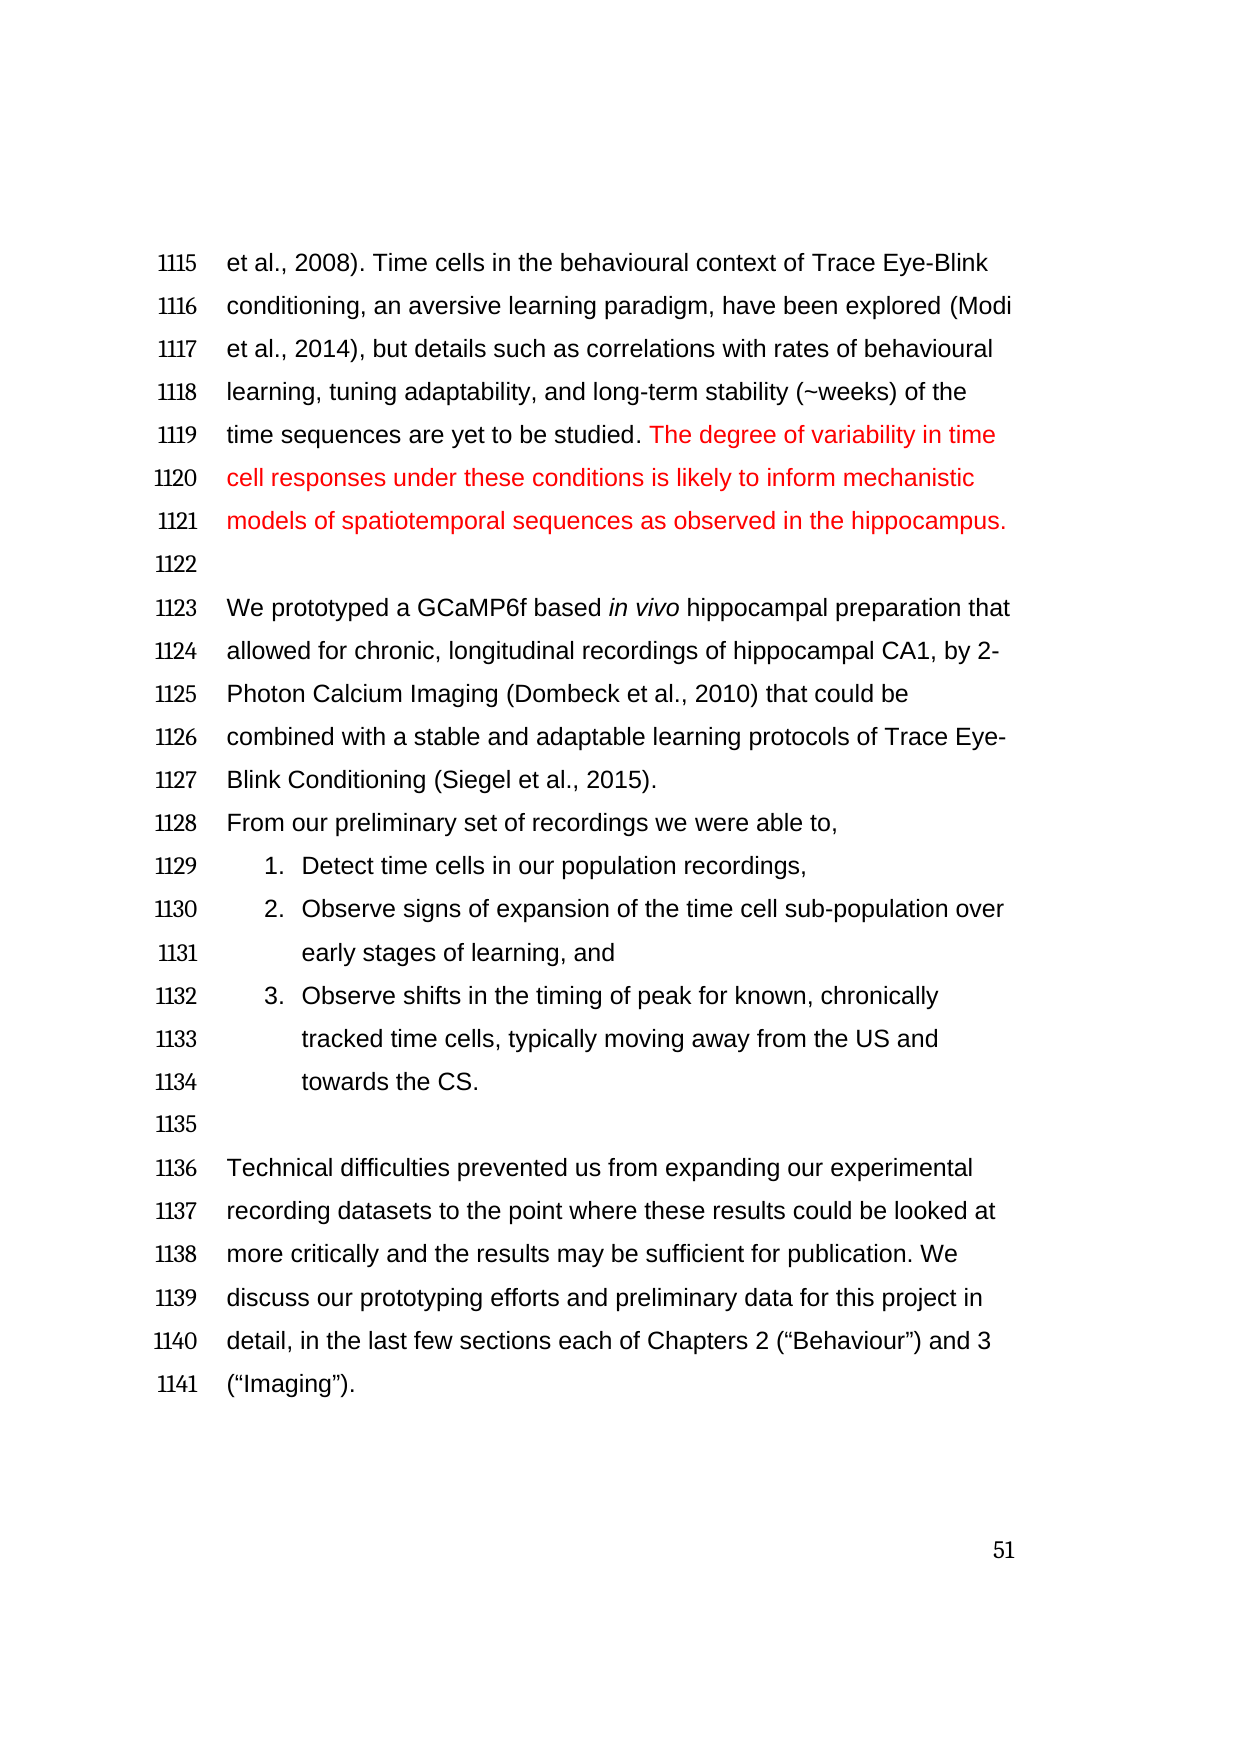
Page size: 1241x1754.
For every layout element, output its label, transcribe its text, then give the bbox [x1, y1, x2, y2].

text From our preliminary set of recordings we were able to, [226, 808, 1014, 837]
list Observe shifts in the timing of peak for known, chronically tracked time cells, typically moving away from the US and towards the CS. [264, 981, 1014, 1096]
text Technical difficulties prevented us from expanding our experimental recording datasets to the point where these results could be looked at more critically and the results may be sufficient for publication. We discuss our prototyping efforts and preliminary data for this project in detail, in the last few sections each of Chapters 2 (“Behaviour”) and 3 (“Imaging”). [226, 1153, 1014, 1398]
list Detect time cells in our population recordings, [264, 851, 1014, 880]
text et al., 2008)⁠. Time cells in the behavioural context of Trace Eye-Blink conditioning, an aversive learning paradigm, have been explored (Modi et al., 2014)⁠, but details such as correlations with rates of behavioural learning, tuning adaptability, and long-term stability (~weeks) of the time sequences are yet to be studied. The degree of variability in time cell responses under these conditions is likely to inform mechanistic models of spatiotemporal sequences as observed in the hippocampus. [226, 248, 1014, 535]
text We prototyped a GCaMP6f based in vivo hippocampal preparation that allowed for chronic, longitudinal recordings of hippocampal CA1, by 2-Photon Calcium Imaging (Dombeck et al., 2010)⁠ that could be combined with a stable and adaptable learning protocols of Trace Eye-Blink Conditioning (Siegel et al., 2015)⁠. [226, 593, 1014, 794]
list Observe signs of expansion of the time cell sub-population over early stages of learning, and [264, 894, 1014, 966]
